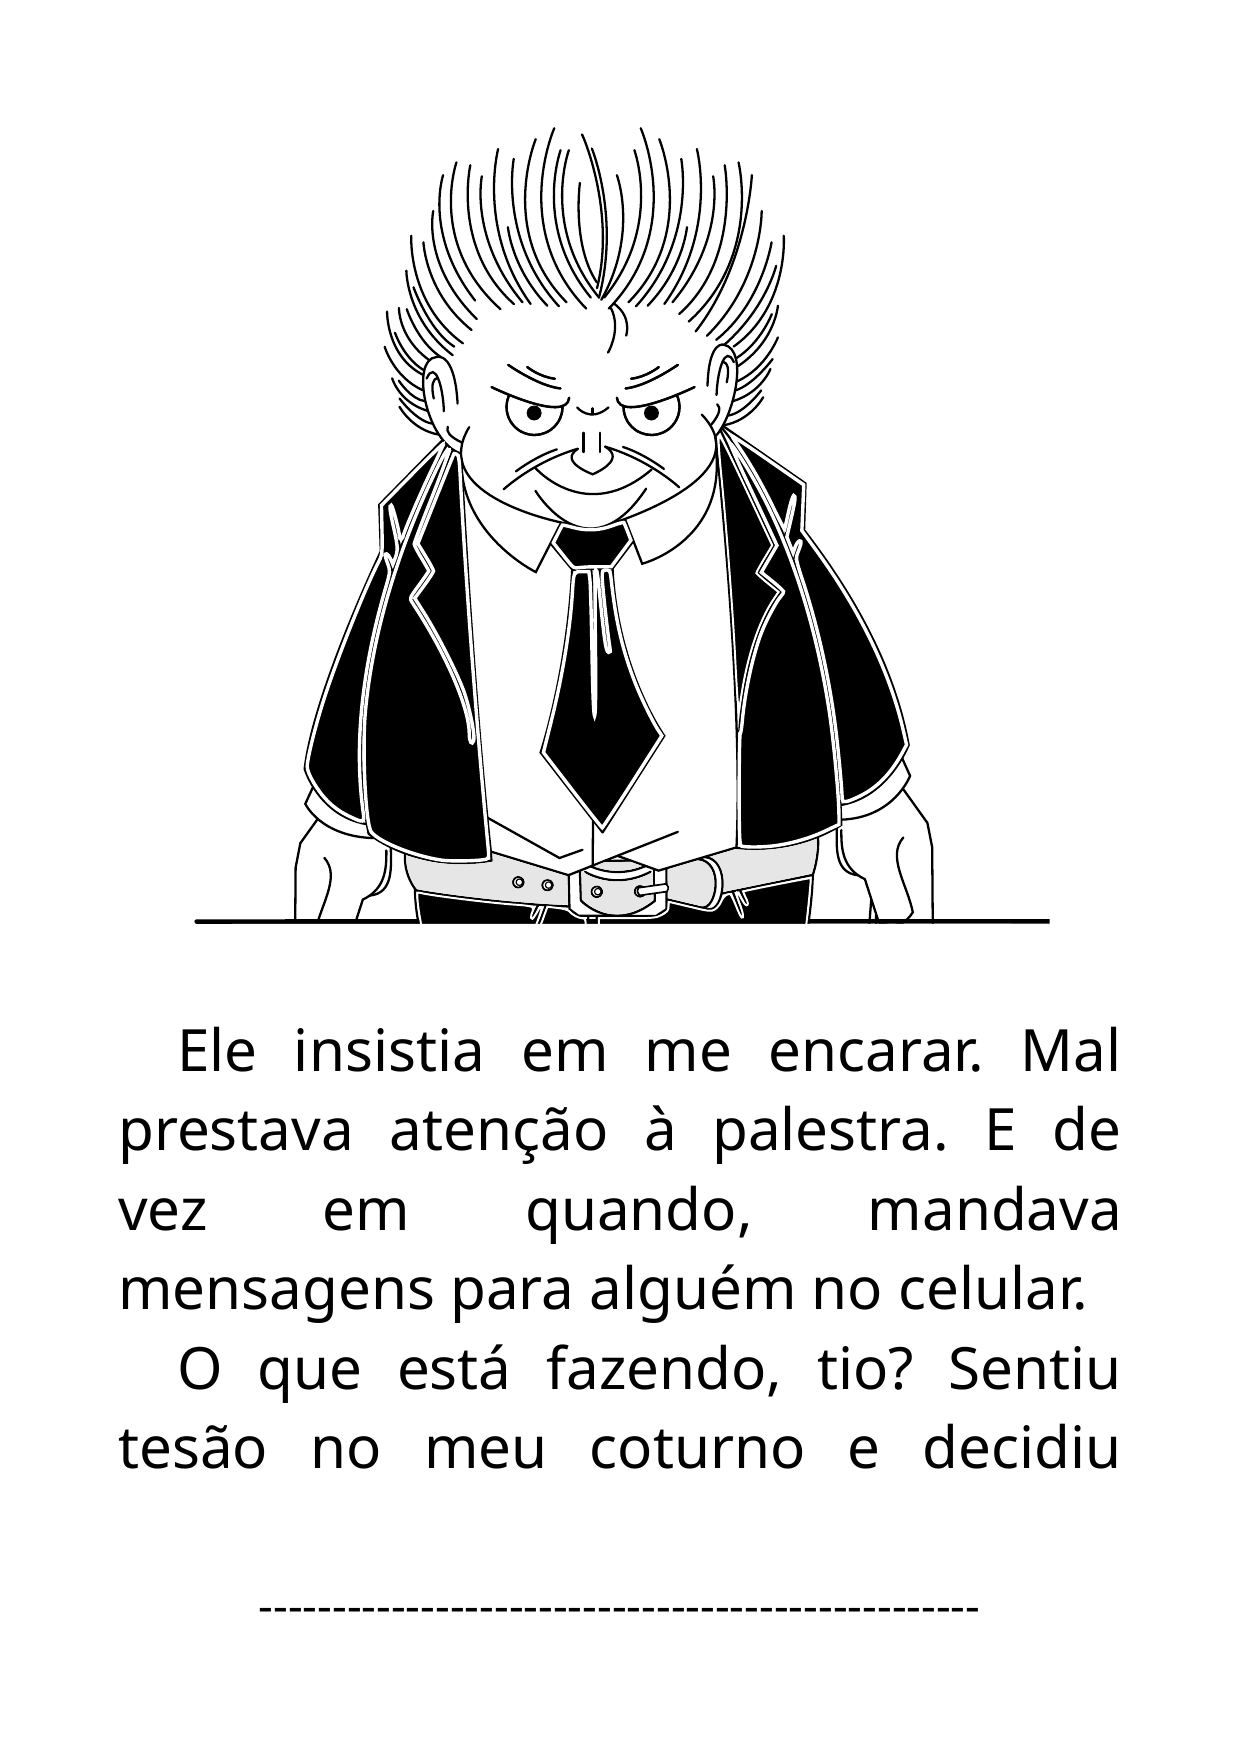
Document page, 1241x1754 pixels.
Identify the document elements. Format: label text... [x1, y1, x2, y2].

text O que está fazendo, tio? Sentiu tesão no meu coturno e decidiu [118, 1327, 1122, 1486]
text Ele insistia em me encarar. Mal prestava atenção à palestra. E de vez em quando, mandava mensagens para alguém no celular. [118, 1009, 1122, 1327]
